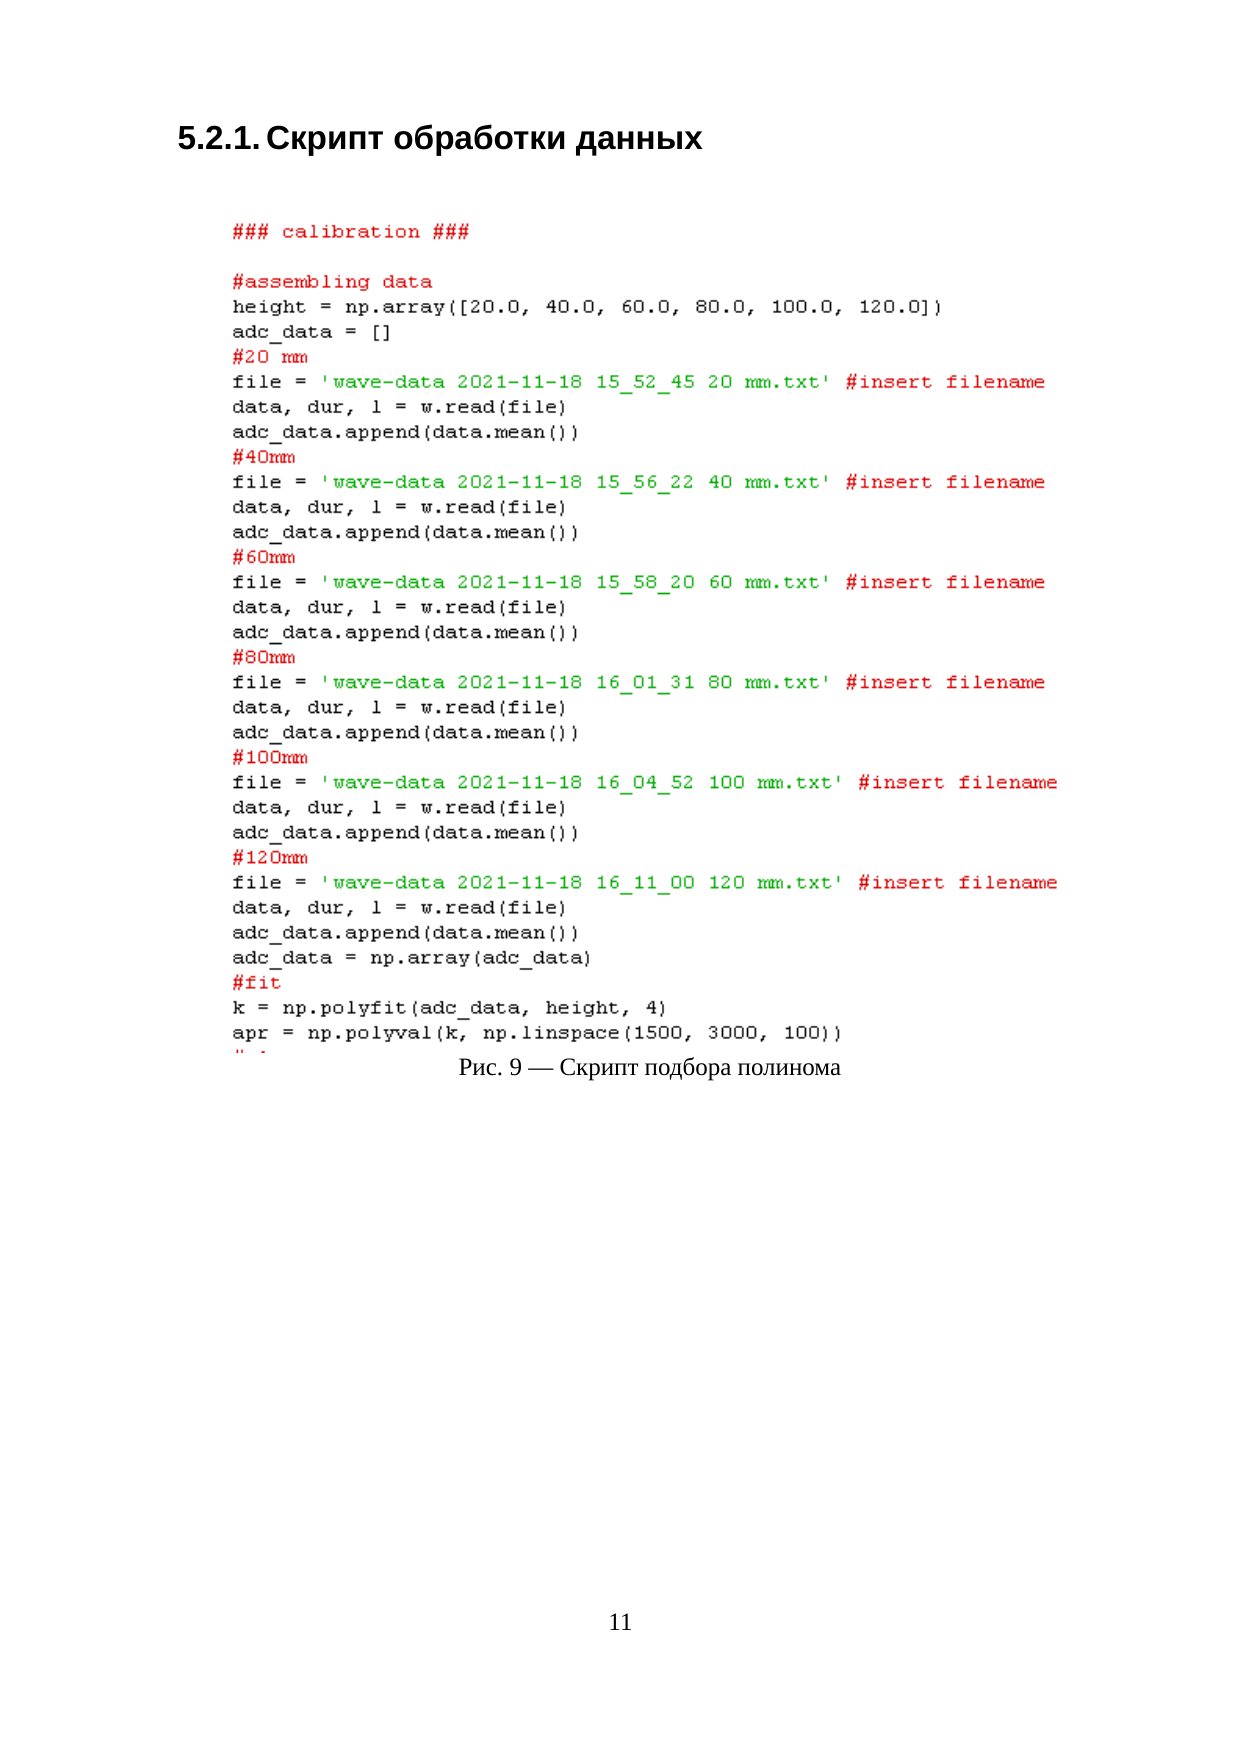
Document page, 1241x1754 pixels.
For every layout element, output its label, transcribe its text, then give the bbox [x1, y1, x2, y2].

text Рис. 9 — Скрипт подбора полинома [118, 1052, 1122, 1081]
subtitle Скрипт обработки данных [118, 118, 1122, 157]
picture [229, 205, 1070, 1053]
